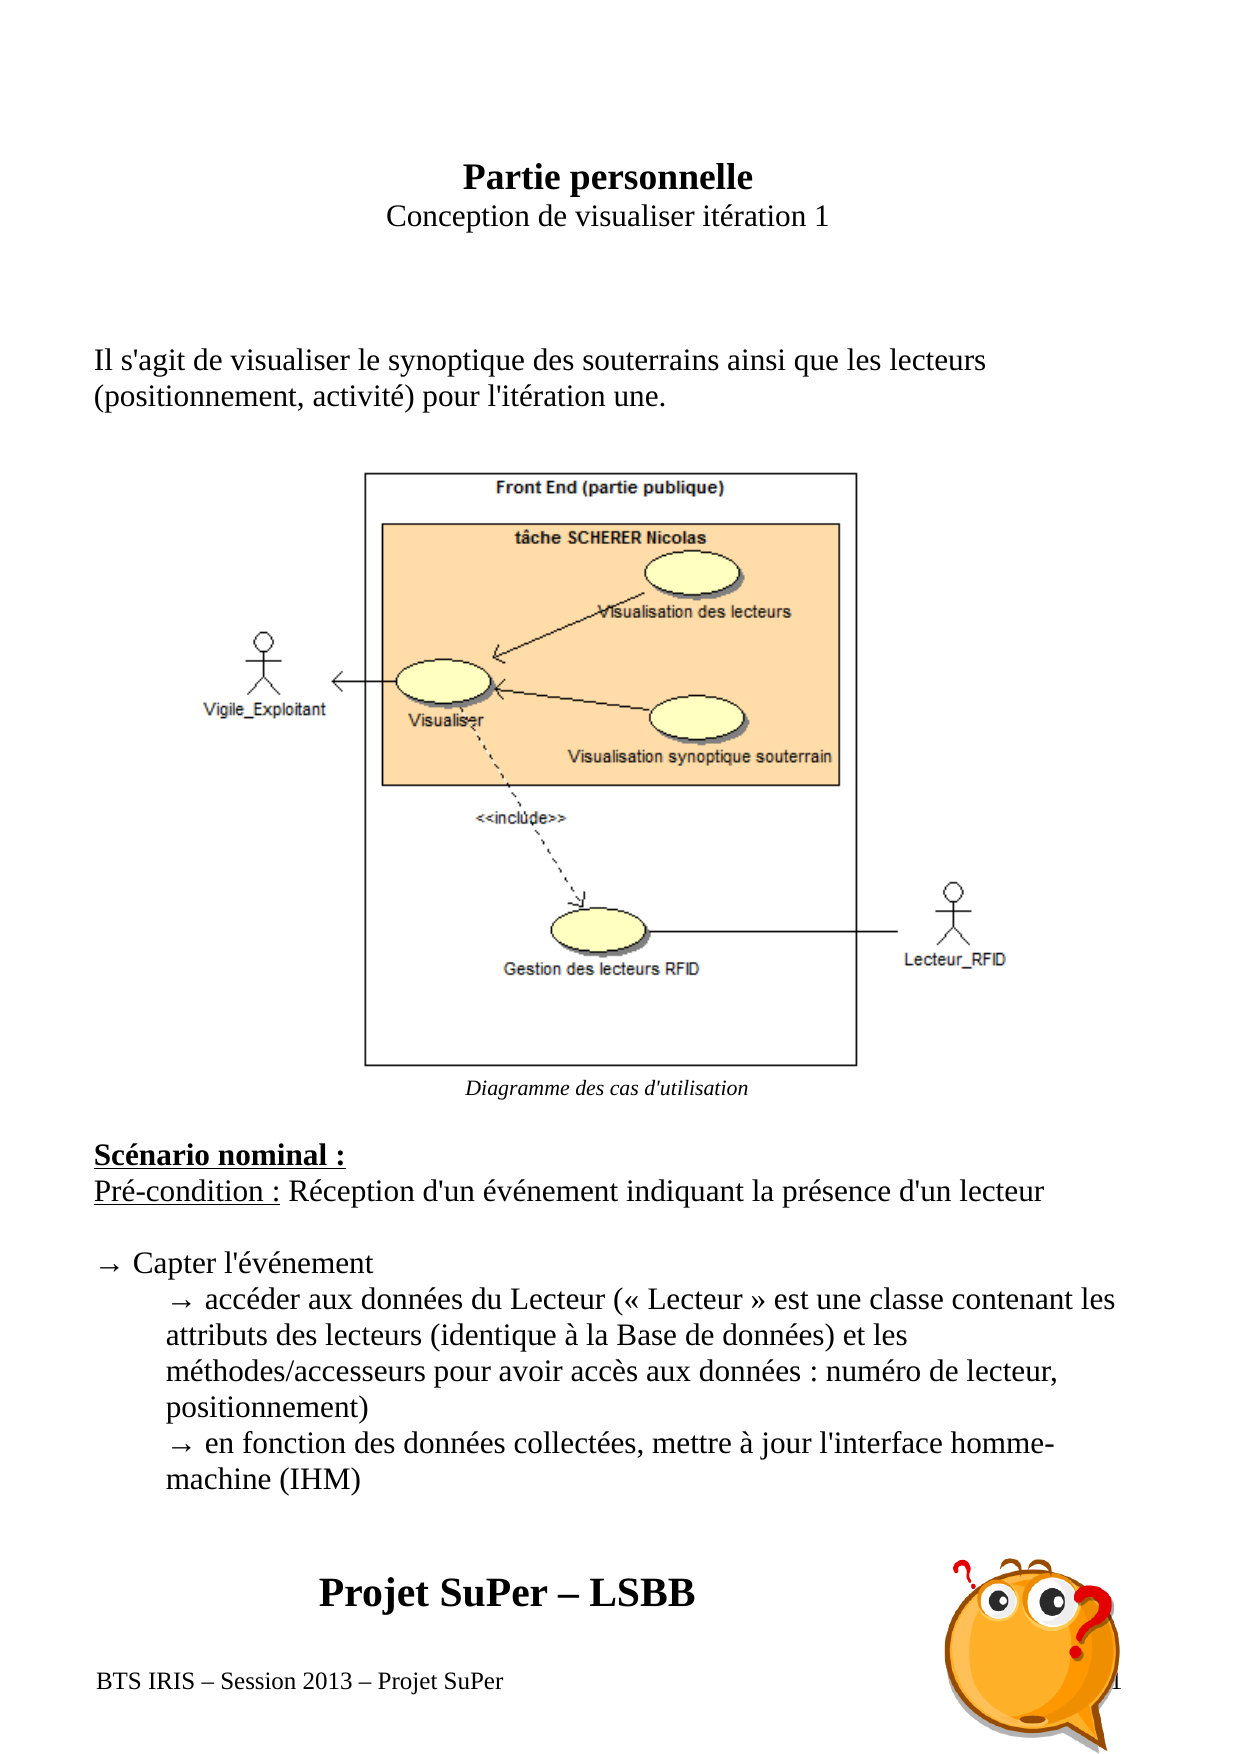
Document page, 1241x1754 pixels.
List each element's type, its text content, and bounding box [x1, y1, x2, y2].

text Scénario nominal : [94, 1137, 1122, 1172]
text Conception de visualiser itération 1 [94, 197, 1122, 233]
text Diagramme des cas d'utilisation [94, 449, 1122, 1101]
text Il s'agit de visualiser le synoptique des souterrains ainsi que les lecteurs (positionnement, activité) pour l'itération une. [94, 341, 1122, 413]
text → accéder aux données du Lecteur (« Lecteur » est une classe contenant les attributs des lecteurs (identique à la Base de données) et les méthodes/accesseurs pour avoir accès aux données : numéro de lecteur, positionnement) [166, 1280, 1122, 1424]
text → en fonction des données collectées, mettre à jour l'interface homme-machine (IHM) [166, 1424, 1122, 1496]
text Partie personnelle [94, 154, 1122, 197]
text Projet SuPer – LSBB [94, 1568, 928, 1616]
text Pré-condition : Réception d'un événement indiquant la présence d'un lecteur [94, 1172, 1122, 1208]
text → Capter l'événement [94, 1244, 1122, 1280]
picture [928, 1556, 1124, 1754]
